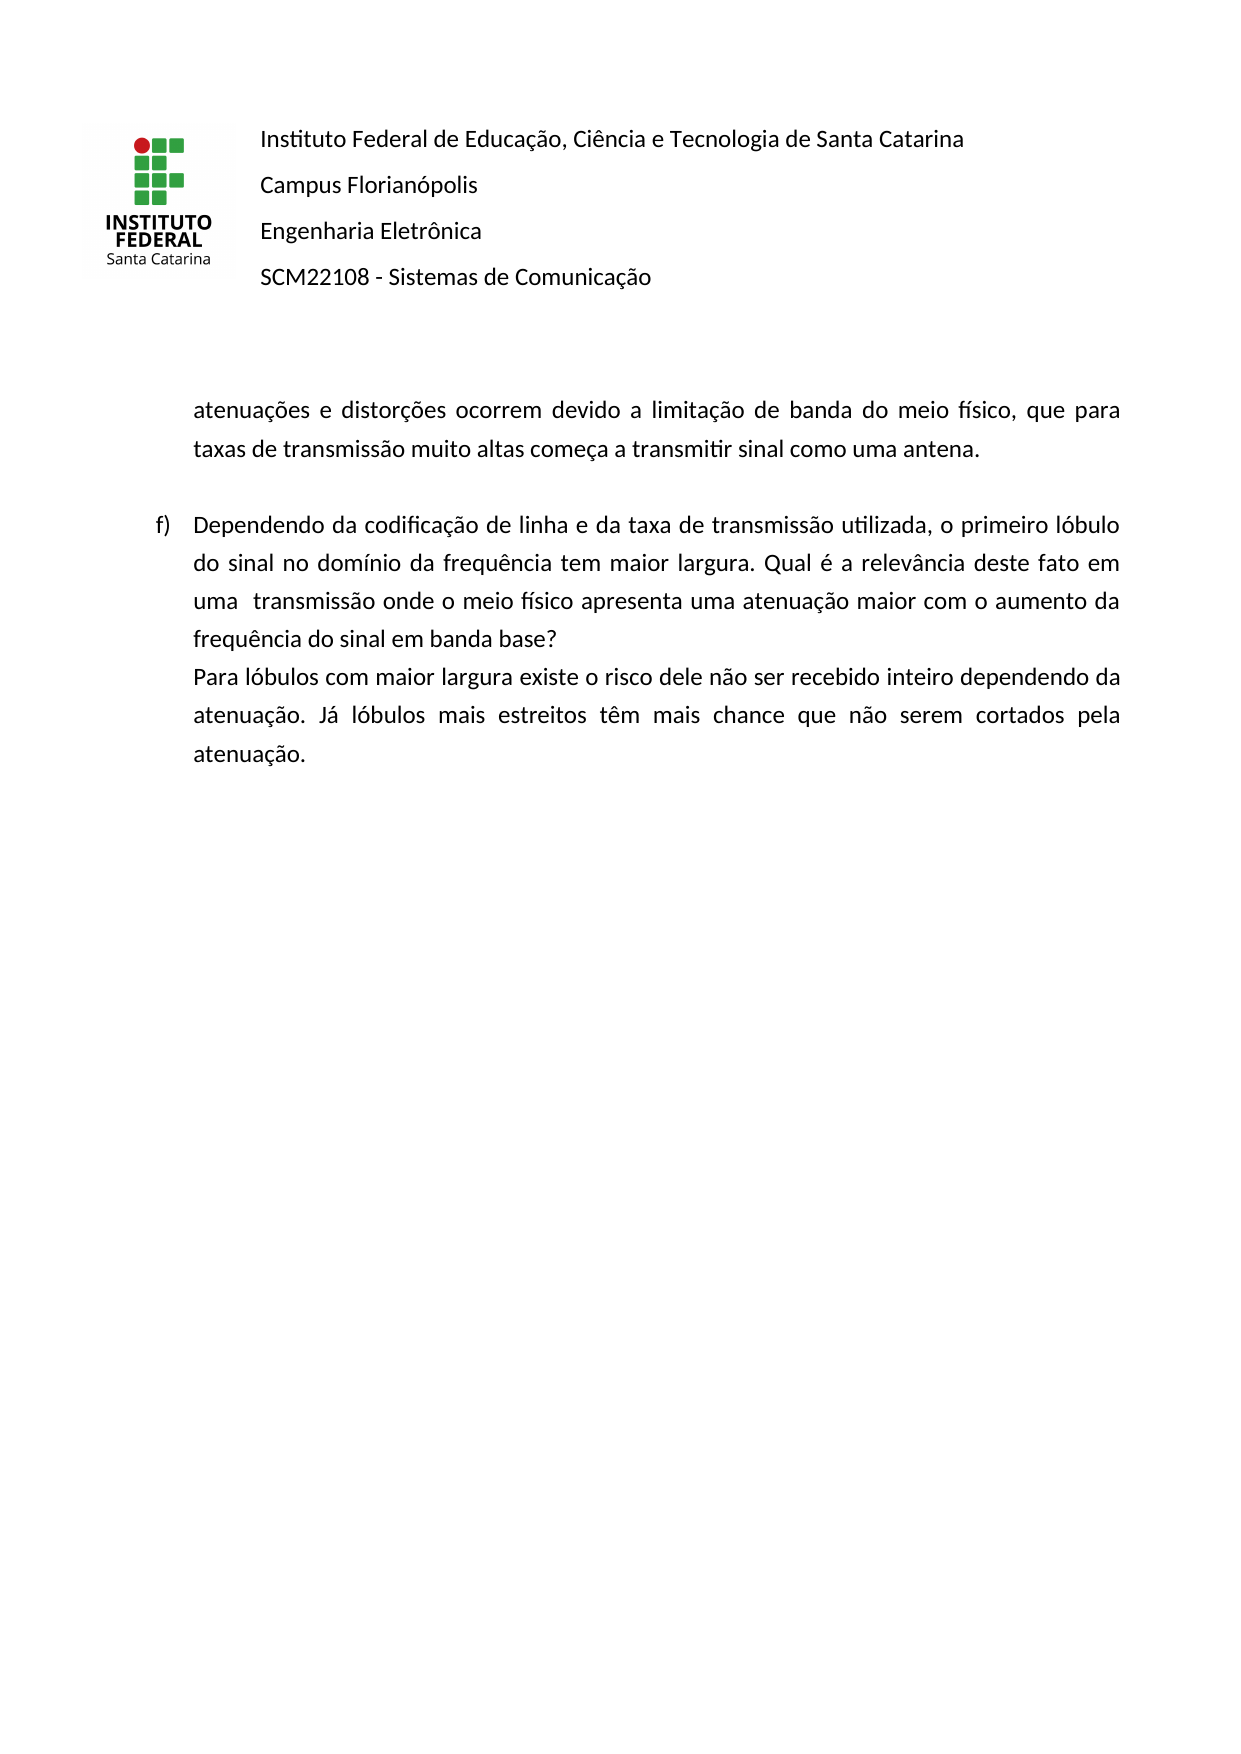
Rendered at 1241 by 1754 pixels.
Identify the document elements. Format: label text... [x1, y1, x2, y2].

picture [81, 123, 237, 279]
list Dependendo da codificação de linha e da taxa de transmissão utilizada, o primeiro lóbulo do sinal no domínio da frequência tem maior largura. Qual é a relevância deste fato em uma transmissão onde o meio físico apresenta uma atenuação maior com o aumento da frequência do sinal em banda base? [156, 509, 1122, 654]
list Para lóbulos com maior largura existe o risco dele não ser recebido inteiro dependendo da atenuação. Já lóbulos mais estreitos têm mais chance que não serem cortados pela atenuação. [156, 661, 1122, 768]
text atenuações e distorções ocorrem devido a limitação de banda do meio físico, que para taxas de transmissão muito altas começa a transmitir sinal como uma antena. [193, 394, 1122, 463]
